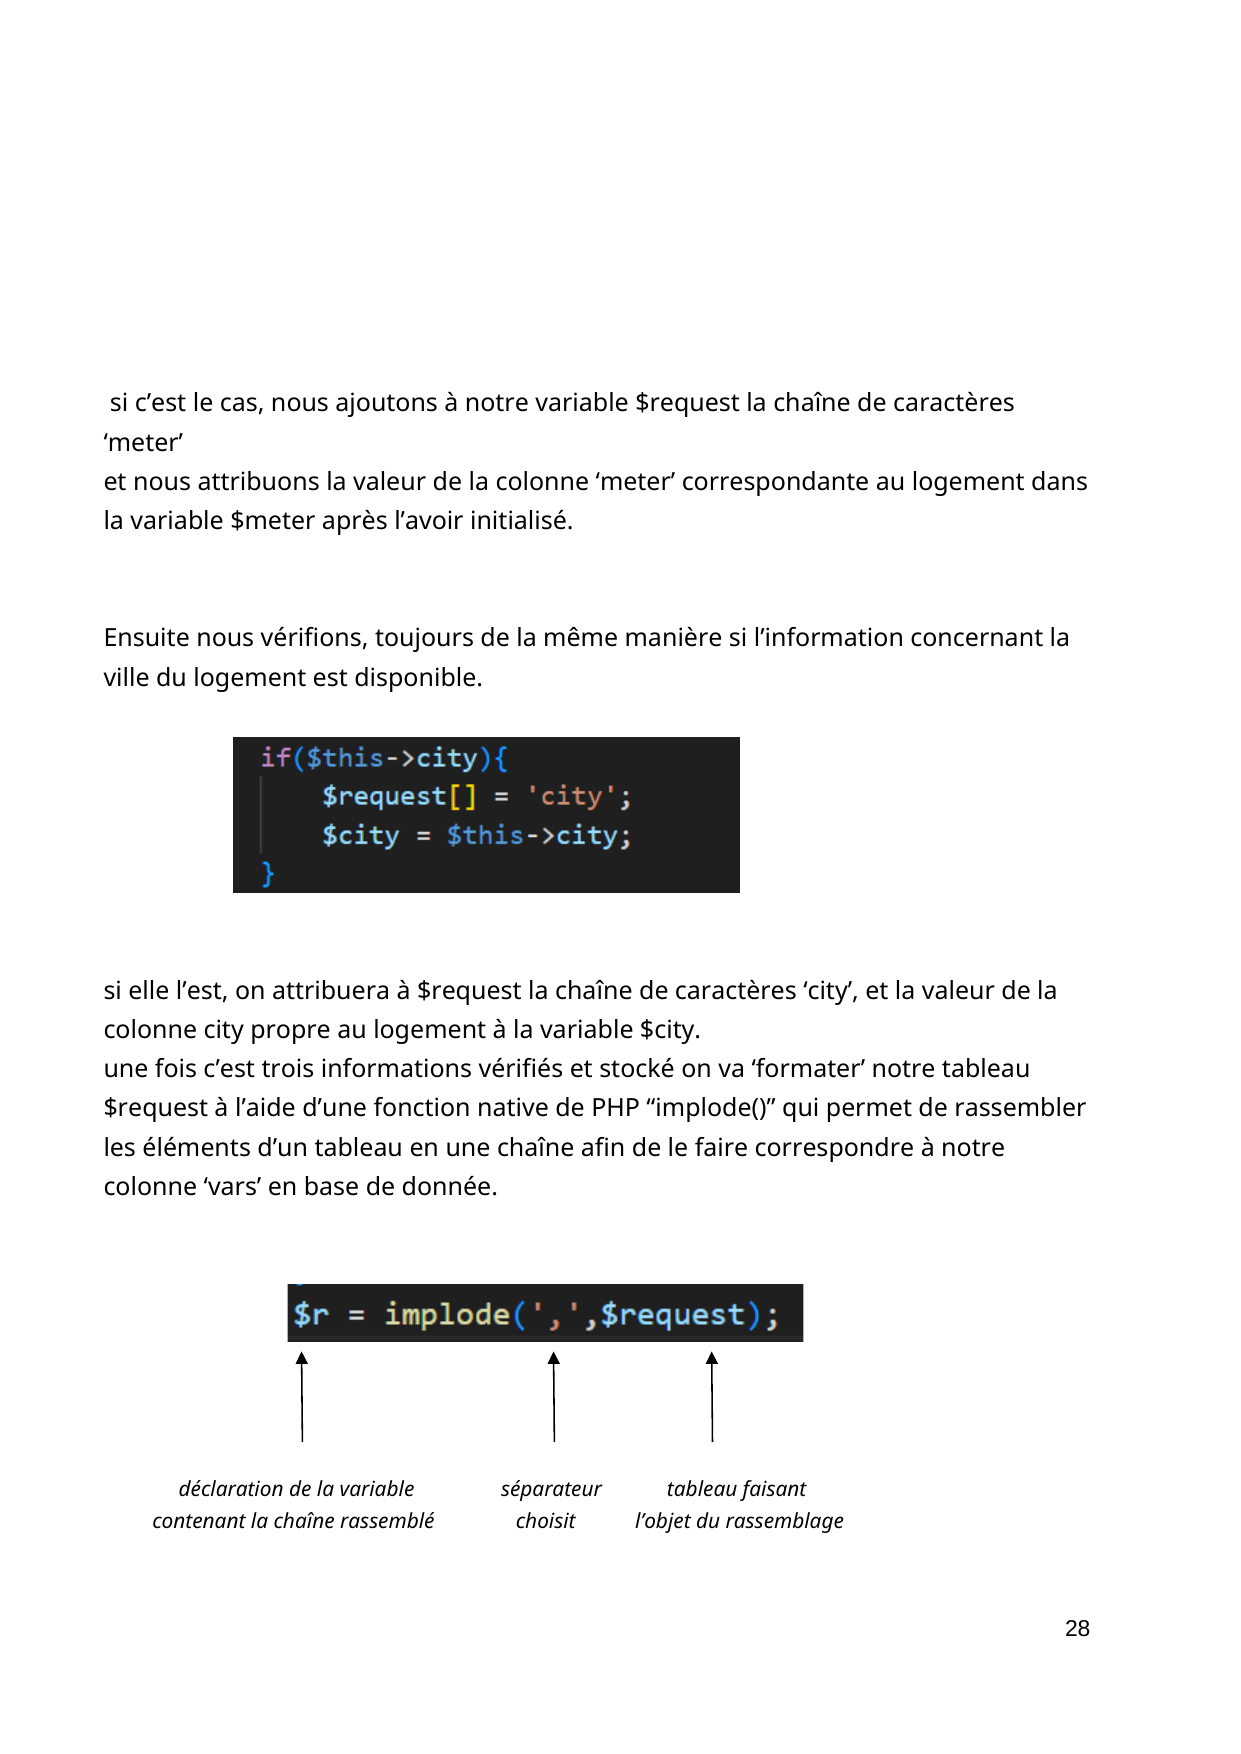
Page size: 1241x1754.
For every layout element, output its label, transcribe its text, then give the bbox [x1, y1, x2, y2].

text et nous attribuons la valeur de la colonne ‘meter’ correspondante au logement dans la variable $meter après l’avoir initialisé. [103, 463, 1090, 537]
text contenant la chaîne rassemblé choisit l’objet du rassemblage [103, 1507, 1090, 1535]
picture [287, 1284, 804, 1342]
text une fois c’est trois informations vérifiés et stocké on va ‘formater’ notre tableau $request à l’aide d’une fonction native de PHP “implode()” qui permet de rassembler les éléments d’un tableau en une chaîne afin de le faire correspondre à notre colonne ‘vars’ en base de donnée. [103, 1051, 1090, 1202]
text Ensuite nous vérifions, toujours de la même manière si l’information concernant la ville du logement est disponible. [103, 620, 1090, 693]
text déclaration de la variable séparateur tableau faisant [103, 1474, 1090, 1502]
text si c’est le cas, nous ajoutons à notre variable $request la chaîne de caractères ‘meter’ [103, 385, 1090, 458]
text si elle l’est, on attribuera à $request la chaîne de caractères ‘city’, et la valeur de la colonne city propre au logement à la variable $city. [103, 972, 1090, 1046]
picture [233, 737, 740, 893]
